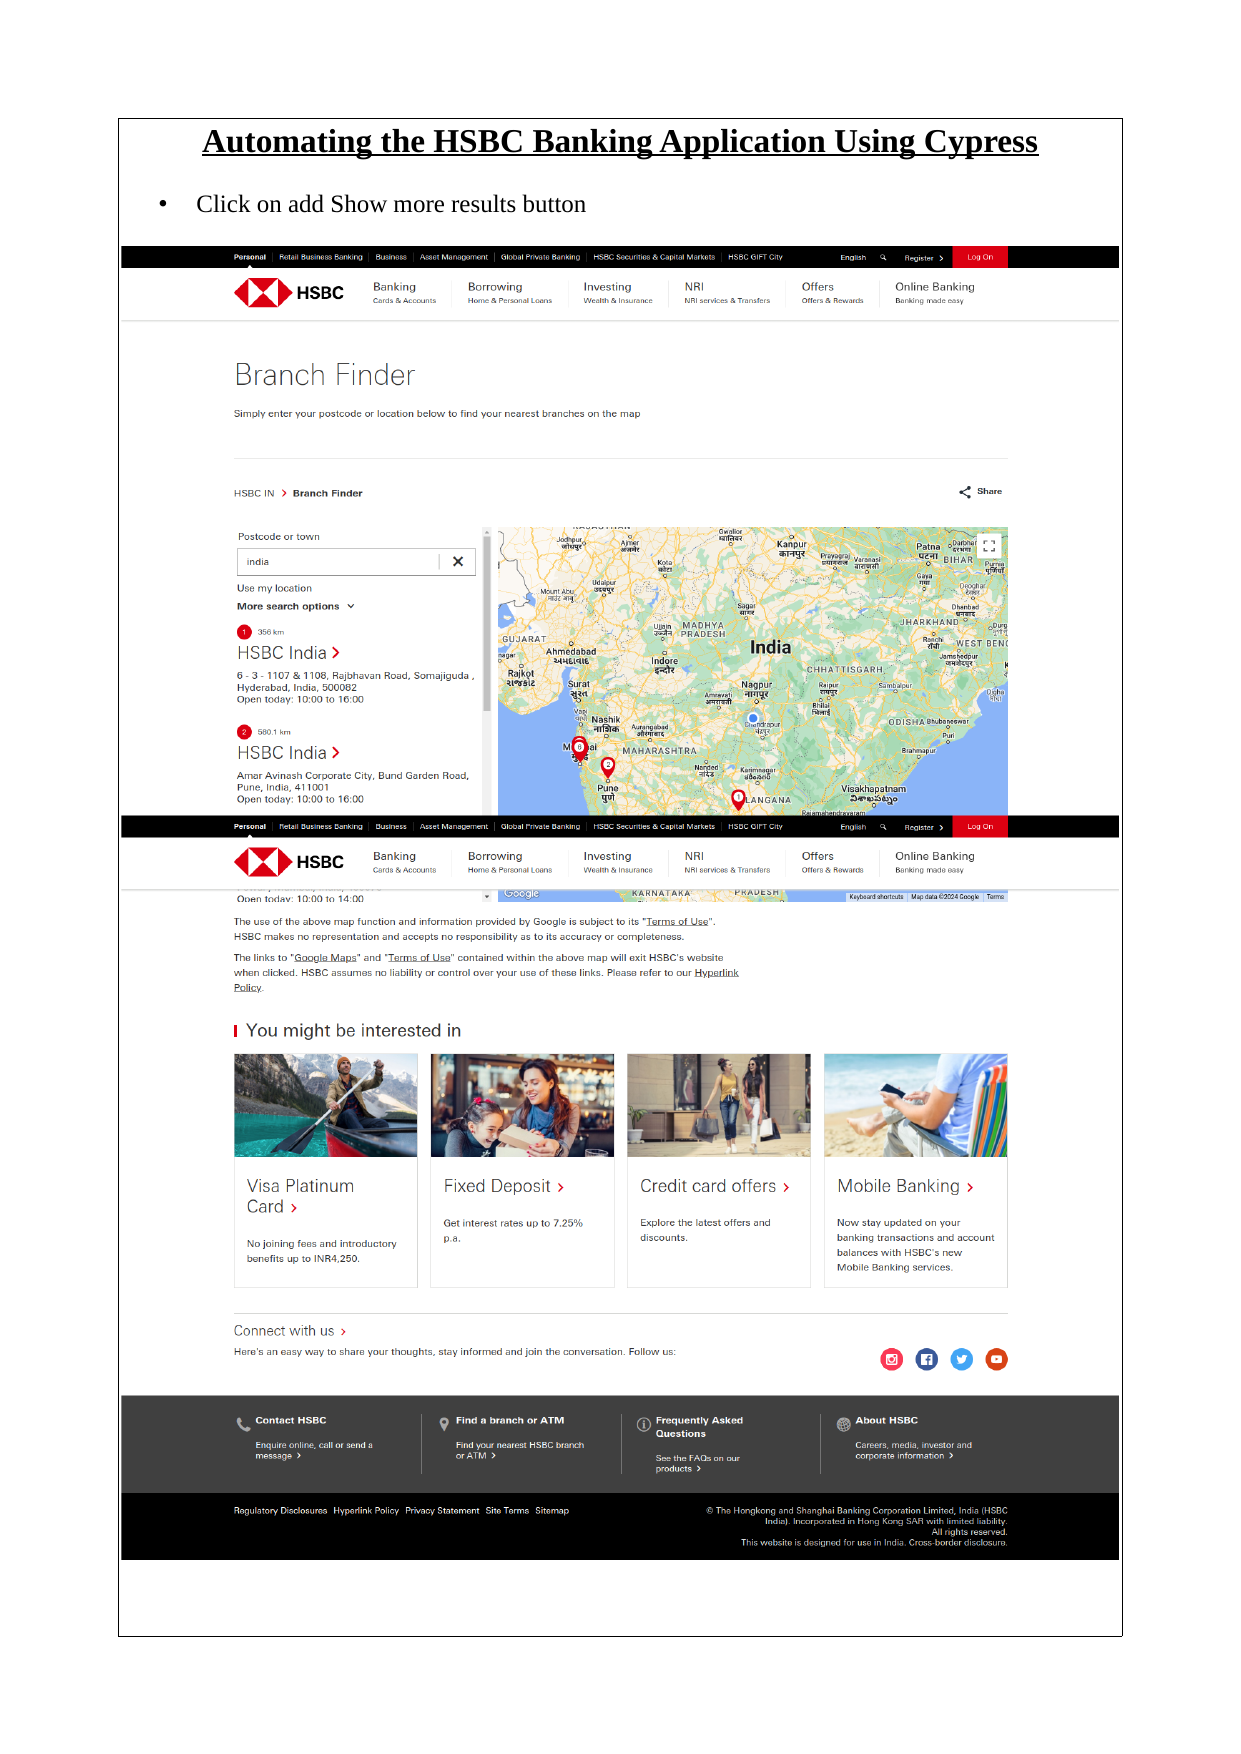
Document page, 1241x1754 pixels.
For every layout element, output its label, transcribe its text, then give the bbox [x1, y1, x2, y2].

list Click on add Show more results button [159, 189, 1119, 218]
picture [121, 246, 1119, 1560]
